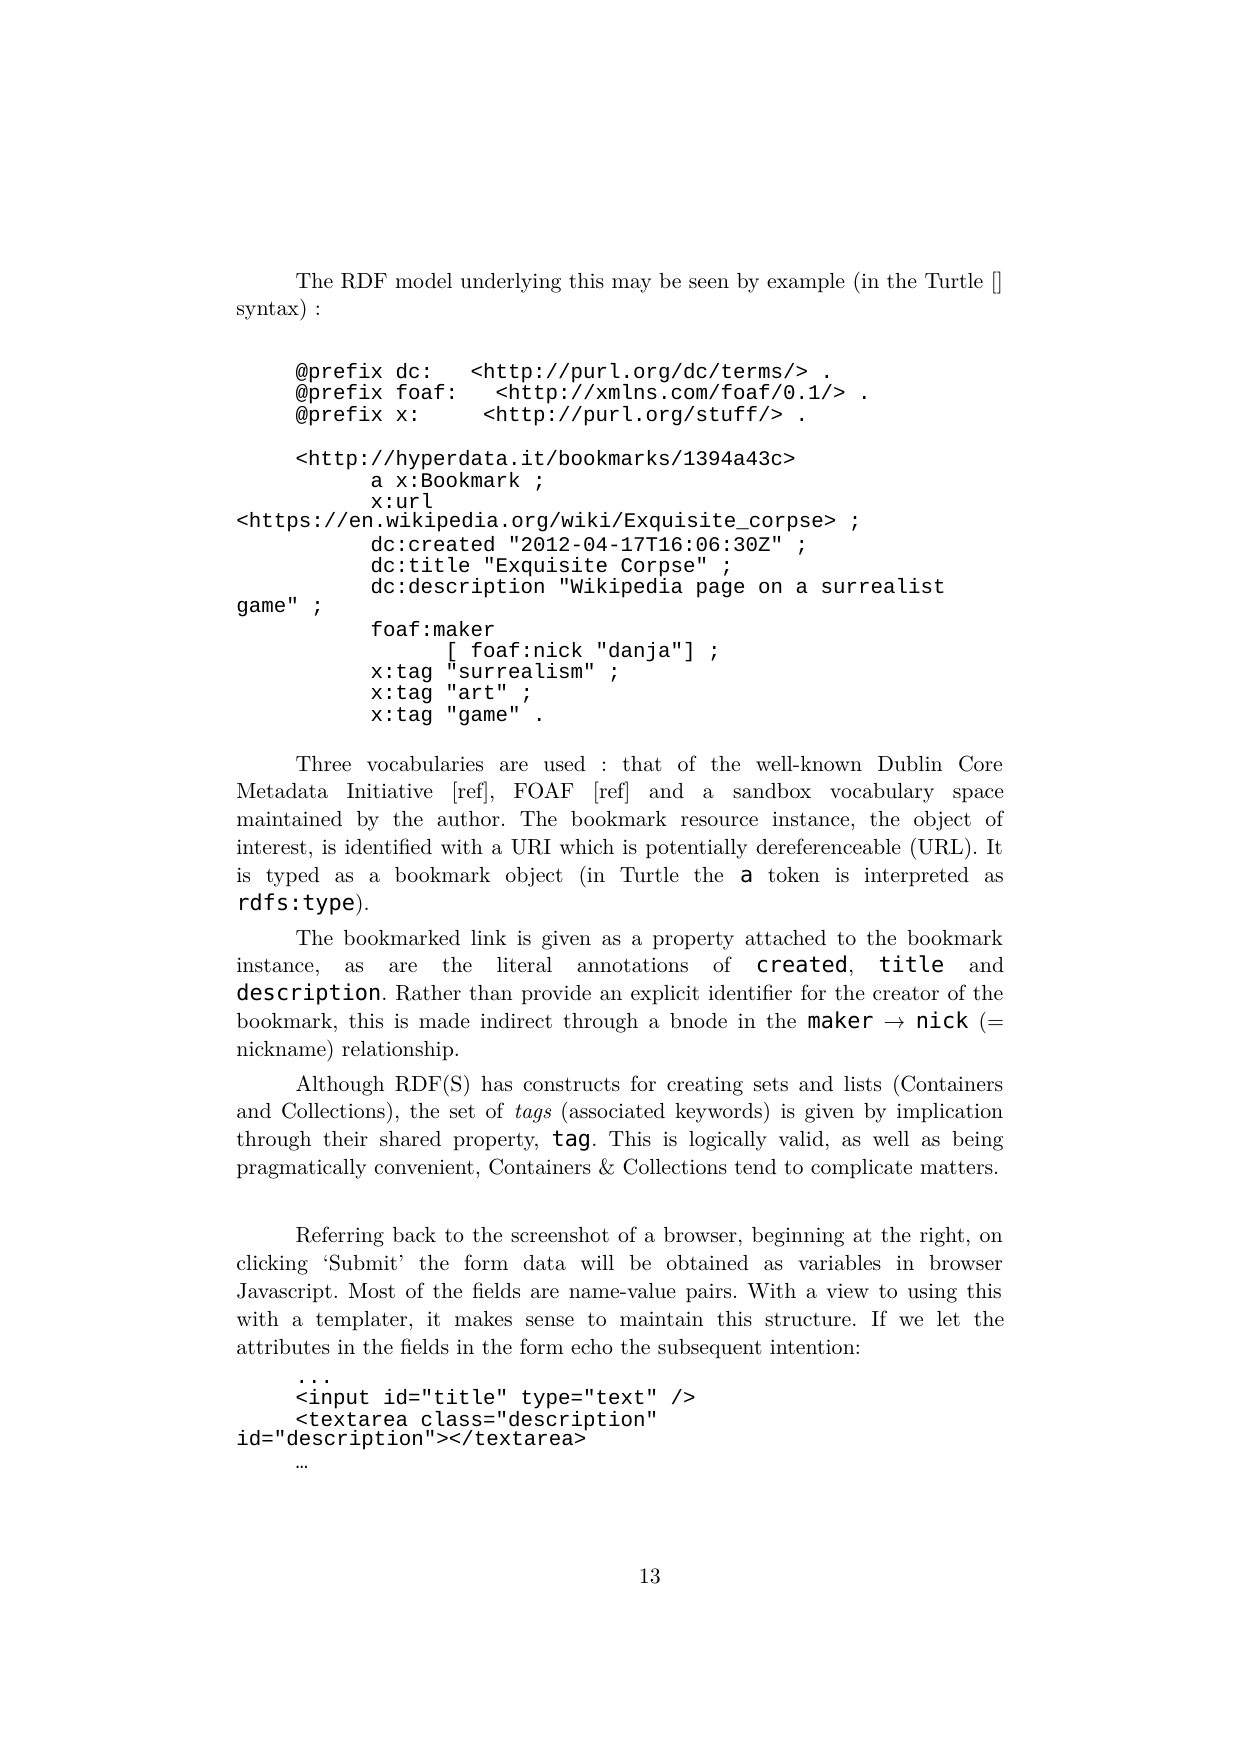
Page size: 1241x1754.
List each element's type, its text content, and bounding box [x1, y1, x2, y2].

text @prefix foaf: <http://xmlns.com/foaf/0.1/> . [236, 383, 1004, 404]
text @prefix dc: <http://purl.org/dc/terms/> . [236, 361, 1004, 383]
text @prefix x: <http://purl.org/stuff/> . [236, 404, 1004, 425]
text <textarea class="description" id="description"></textarea> [236, 1409, 1004, 1452]
text x:tag "game" . [236, 704, 1004, 725]
text [ foaf:nick "danja"] ; [236, 640, 1004, 662]
text dc:description "Wikipedia page on a surrealist game" ; [236, 576, 1004, 619]
text Referring back to the screenshot of a browser, beginning at the right, on clicking ‘Submit’ the form data will be obtained as variables in browser Javascript. Most of the fields are name-value pairs. With a view to using this with a templater, it makes sense to maintain this structure. If we let the attributes in the fields in the form echo the subsequent intention: [236, 1221, 1004, 1361]
text The bookmarked link is given as a property attached to the bookmark instance, as are the literal annotations of created, title and description. Rather than provide an explicit identifier for the creator of the bookmark, this is made indirect through a bnode in the maker → nick (= nickname) relationship. [236, 923, 1004, 1063]
text <input id="title" type="text" /> [236, 1388, 1004, 1409]
text Although RDF(S) has constructs for creating sets and lists (Containers and Collections), the set of tags (associated keywords) is given by implication through their shared property, tag. This is logically valid, as well as being pragmatically convenient, Containers & Collections tend to complicate matters. [236, 1069, 1004, 1181]
text a x:Bookmark ; [236, 470, 1004, 491]
text foaf:maker [236, 619, 1004, 640]
text x:tag "surrealism" ; [236, 662, 1004, 683]
text dc:title "Exquisite Corpse" ; [236, 555, 1004, 576]
text … [236, 1452, 1004, 1473]
text dc:created "2012-04-17T16:06:30Z" ; [236, 534, 1004, 555]
text x:tag "art" ; [236, 683, 1004, 704]
text x:url <https://en.wikipedia.org/wiki/Exquisite_corpse> ; [236, 491, 1004, 534]
text <http://hyperdata.it/bookmarks/1394a43c> [236, 449, 1004, 470]
text Three vocabularies are used : that of the well-known Dublin Core Metadata Initiative [ref], FOAF [ref] and a sandbox vocabulary space maintained by the author. The bookmark resource instance, the object of interest, is identified with a URI which is potentially dereferenceable (URL). It is typed as a bookmark object (in Turtle the a token is interpreted as rdfs:type). [236, 749, 1004, 917]
text The RDF model underlying this may be seen by example (in the Turtle [] syntax) : [236, 266, 1004, 322]
text ... [236, 1367, 1004, 1388]
